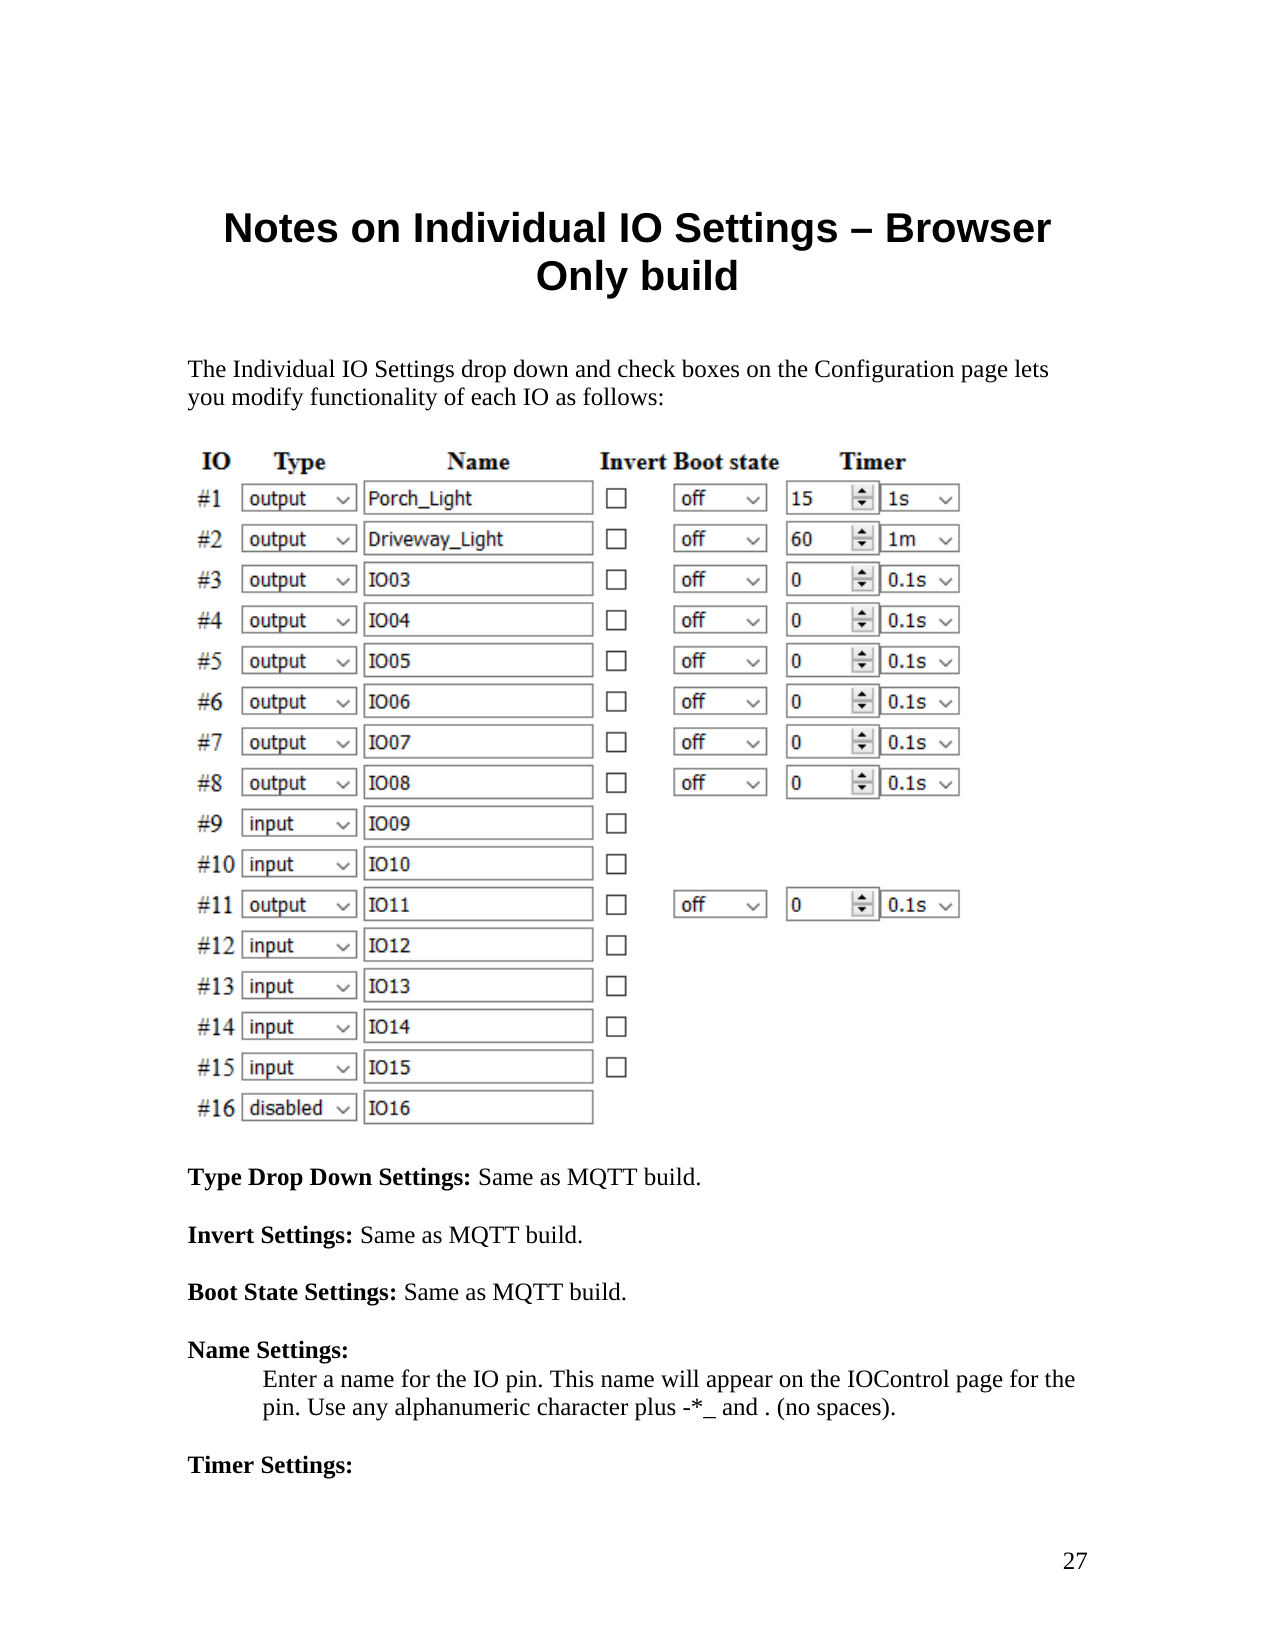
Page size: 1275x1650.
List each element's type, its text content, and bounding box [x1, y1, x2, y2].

text Timer Settings: [187, 1450, 1087, 1479]
text Invert Settings: Same as MQTT build. [187, 1220, 1087, 1249]
text Boot State Settings: Same as MQTT build. [187, 1277, 1087, 1306]
text Enter a name for the IO pin. This name will appear on the IOControl page for the pin. Use any alphanumeric character plus -*_ and . (no spaces). [262, 1364, 1087, 1421]
text Type Drop Down Settings: Same as MQTT build. [187, 1162, 1087, 1191]
text Name Settings: [187, 1335, 1087, 1364]
picture [187, 440, 982, 1134]
subtitle Notes on Individual IO Settings – Browser Only build [187, 204, 1087, 299]
text The Individual IO Settings drop down and check boxes on the Configuration page lets you modify functionality of each IO as follows: [187, 354, 1087, 411]
